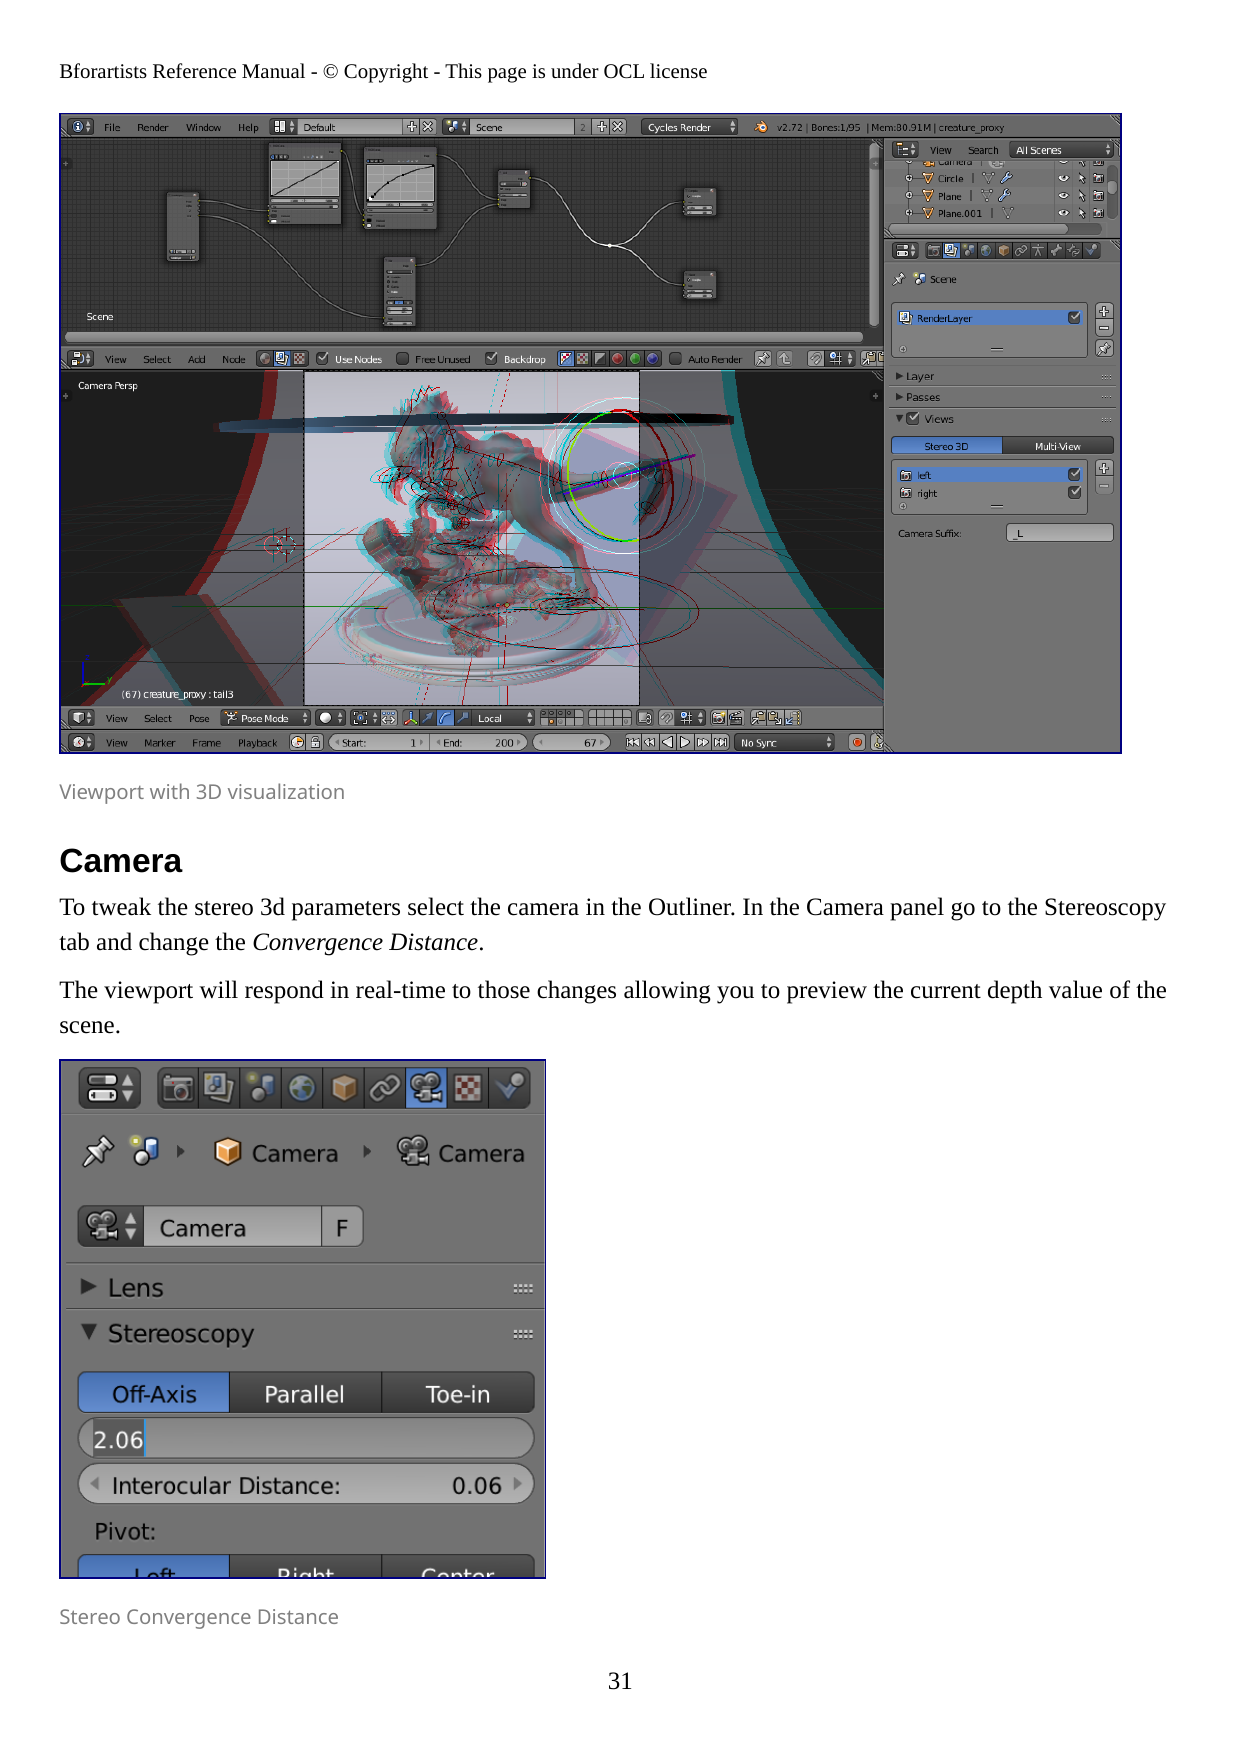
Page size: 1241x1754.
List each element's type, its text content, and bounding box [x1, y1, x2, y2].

text To tweak the stereo 3d parameters select the camera in the Outliner. In the Camera panel go to the Stereoscopy tab and change the Convergence Distance. [59, 892, 1181, 955]
text Stereo Convergence Distance [59, 1599, 1181, 1630]
text Viewport with 3D visualization [59, 774, 1181, 806]
picture [61, 114, 1120, 752]
subtitle Camera [59, 841, 1181, 879]
text The viewport will respond in real-time to those changes allowing you to preview the current depth value of the scene. [59, 976, 1181, 1039]
picture [61, 1061, 545, 1577]
